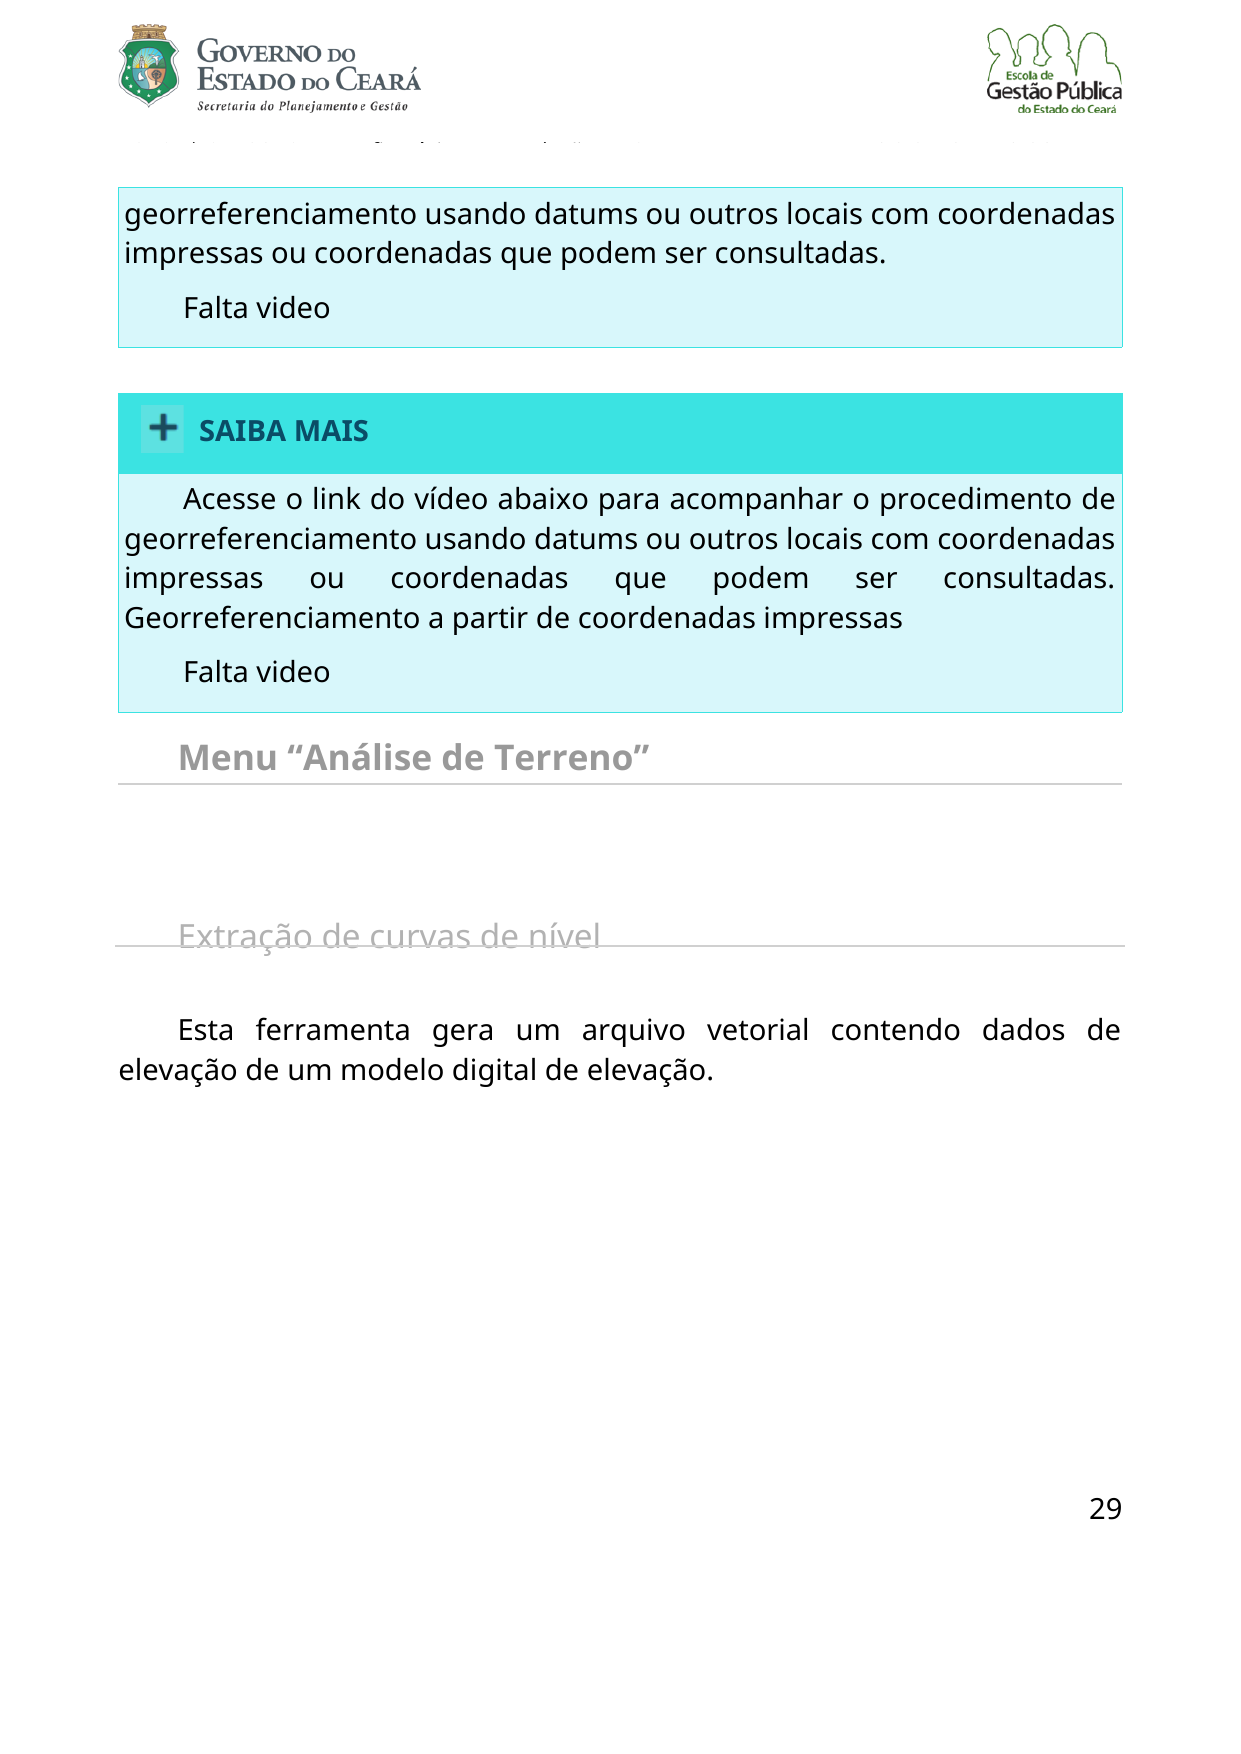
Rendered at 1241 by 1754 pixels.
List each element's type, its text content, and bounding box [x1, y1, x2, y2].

picture [141, 405, 184, 453]
picture [118, 24, 1122, 113]
table_cell Acesse o link do vídeo abaixo para acompanhar o procedimento de georreferenciamento usando datums ou outros locais com coordenadas impressas ou coordenadas que podem ser consultadas. Georreferenciamento a partir de coordenadas impressas Falta video [119, 474, 1122, 712]
text Esta ferramenta gera um arquivo vetorial contendo dados de elevação de um modelo digital de elevação. [118, 1009, 1122, 1089]
table_header SAIBA MAIS [119, 394, 1122, 473]
subtitle Menu “Análise de Terreno” [118, 733, 1122, 783]
table_cell georreferenciamento usando datums ou outros locais com coordenadas impressas ou coordenadas que podem ser consultadas. Falta video [119, 188, 1122, 347]
subtitle Extração de curvas de nível [115, 874, 1125, 945]
